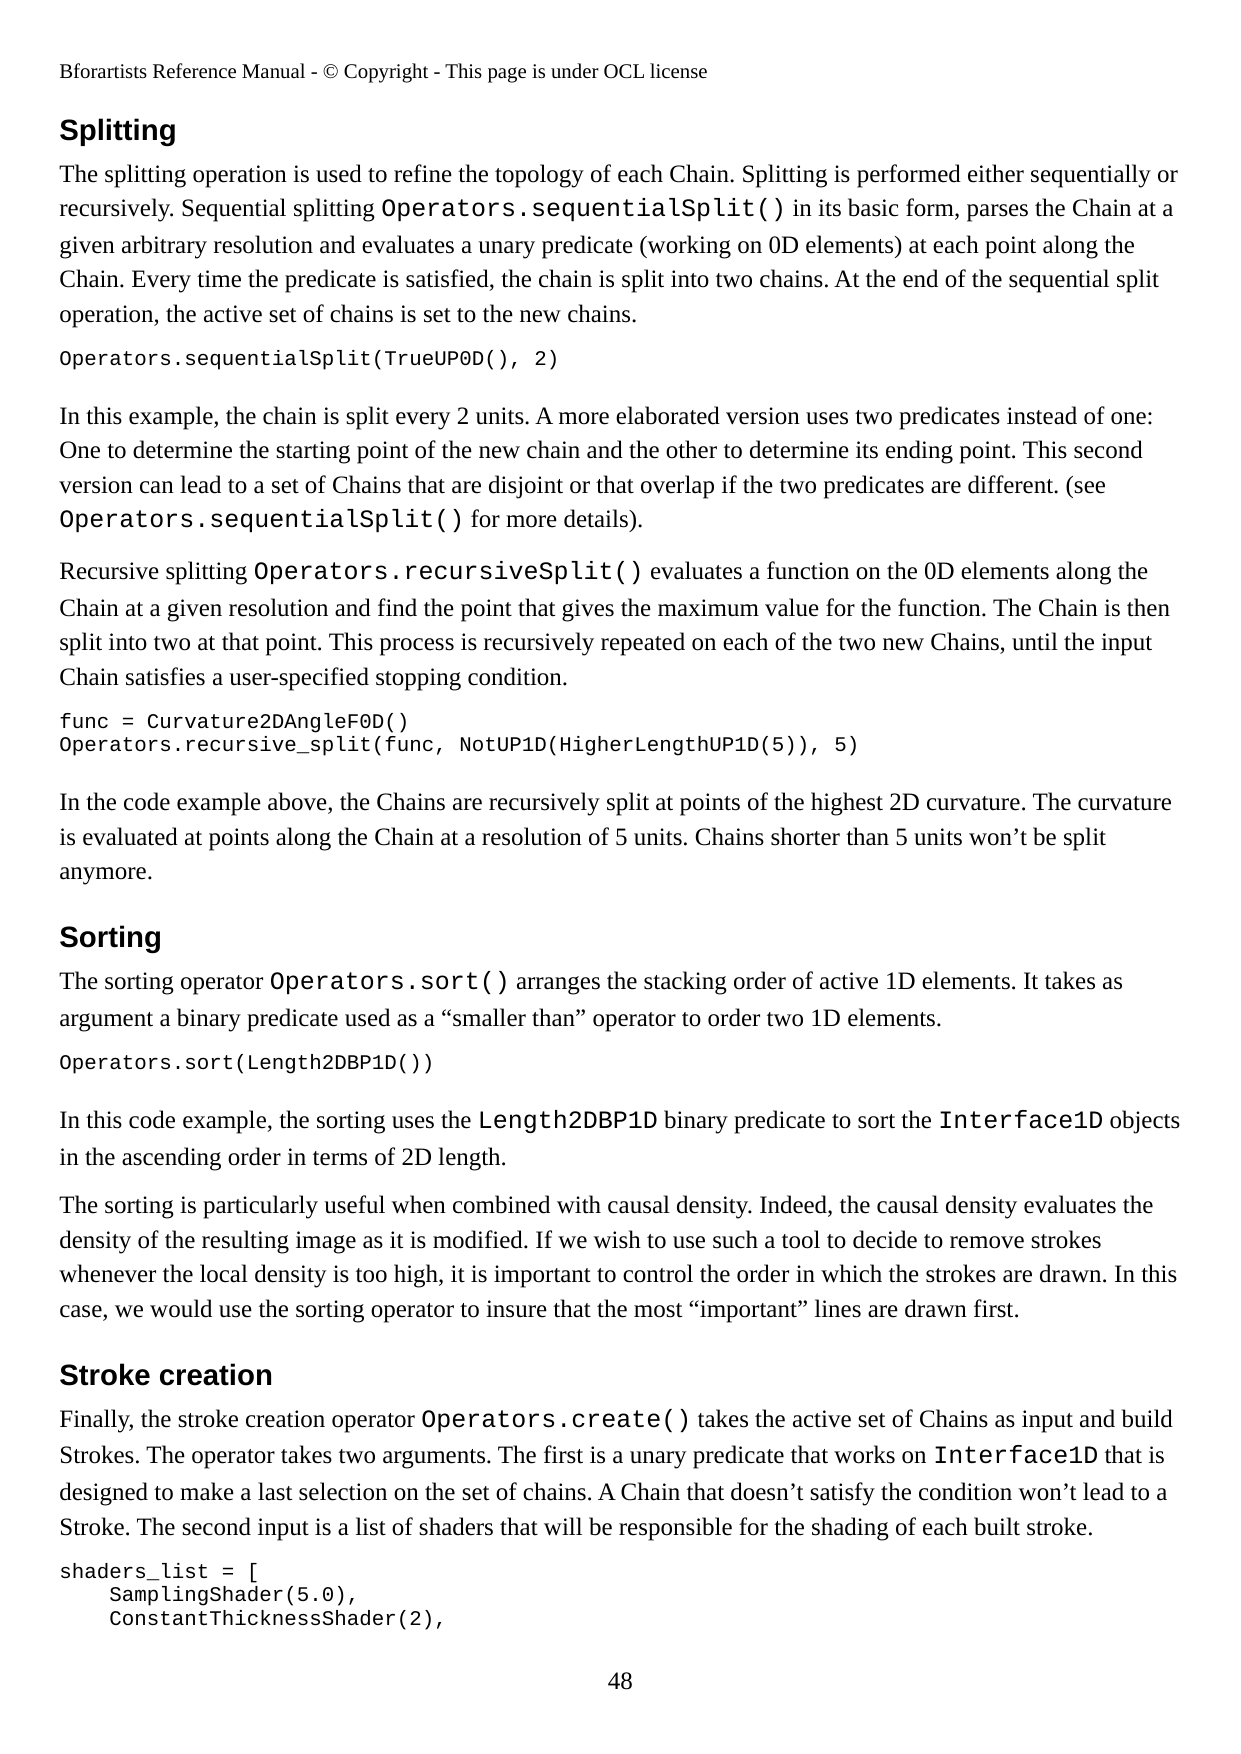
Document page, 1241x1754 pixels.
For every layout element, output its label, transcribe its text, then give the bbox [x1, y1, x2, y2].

text In this example, the chain is split every 2 units. A more elaborated version uses two predicates instead of one: One to determine the starting point of the new chain and the other to determine its ending point. This second version can lead to a set of Chains that are disjoint or that overlap if the two predicates are different. (see Operators.sequentialSplit() for more details). [59, 401, 1181, 535]
subtitle Stroke creation [59, 1358, 1181, 1391]
text Operators.recursive_split(func, NotUP1D(HigherLengthUP1D(5)), 5) [59, 734, 1181, 758]
text The splitting operation is used to refine the topology of each Chain. Splitting is performed either sequentially or recursively. Sequential splitting Operators.sequentialSplit() in its basic form, parses the Chain at a given arbitrary resolution and evaluates a unary predicate (working on 0D elements) at each point along the Chain. Every time the predicate is satisfied, the chain is split into two chains. At the end of the sequential split operation, the active set of chains is set to the new chains. [59, 159, 1181, 328]
text The sorting operator Operators.sort() arranges the stacking order of active 1D elements. It takes as argument a binary predicate used as a “smaller than” operator to order two 1D elements. [59, 966, 1181, 1032]
text Recursive splitting Operators.recursiveSplit() evaluates a function on the 0D elements along the Chain at a given resolution and find the point that gives the maximum value for the function. The Chain is then split into two at that point. This process is recursively repeated on each of the two new Chains, until the input Chain satisfies a user-specified stopping condition. [59, 556, 1181, 690]
subtitle Sorting [59, 920, 1181, 954]
text Finally, the stroke creation operator Operators.create() takes the active set of Chains as input and build Strokes. The operator takes two arguments. The first is a unary predicate that works on Interface1D that is designed to make a last selection on the set of chains. A Chain that doesn’t satisfy the condition won’t lead to a Stroke. The second input is a list of shaders that will be responsible for the shading of each built stroke. [59, 1404, 1181, 1540]
text func = Curvature2DAngleF0D() [59, 711, 1181, 734]
text shaders_list = [ [59, 1561, 1181, 1584]
text SamplingShader(5.0), [59, 1584, 1181, 1608]
subtitle Splitting [59, 113, 1181, 146]
text In the code example above, the Chains are recursively split at points of the highest 2D curvature. The curvature is evaluated at points along the Chain at a resolution of 5 units. Chains shorter than 5 units won’t be split anymore. [59, 787, 1181, 885]
text In this code example, the sorting uses the Length2DBP1D binary predicate to sort the Interface1D objects in the ascending order in terms of 2D length. [59, 1105, 1181, 1170]
text ConstantThicknessShader(2), [59, 1608, 1181, 1632]
text The sorting is particularly useful when combined with causal density. Indeed, the causal density evaluates the density of the resulting image as it is modified. If we wish to use such a tool to decide to remove strokes whenever the local density is too high, it is important to control the order in which the strokes are drawn. In this case, we would use the sorting operator to insure that the most “important” lines are drawn first. [59, 1191, 1181, 1323]
text Operators.sort(Length2DBP1D()) [59, 1052, 1181, 1076]
text Operators.sequentialSplit(TrueUP0D(), 2) [59, 348, 1181, 372]
